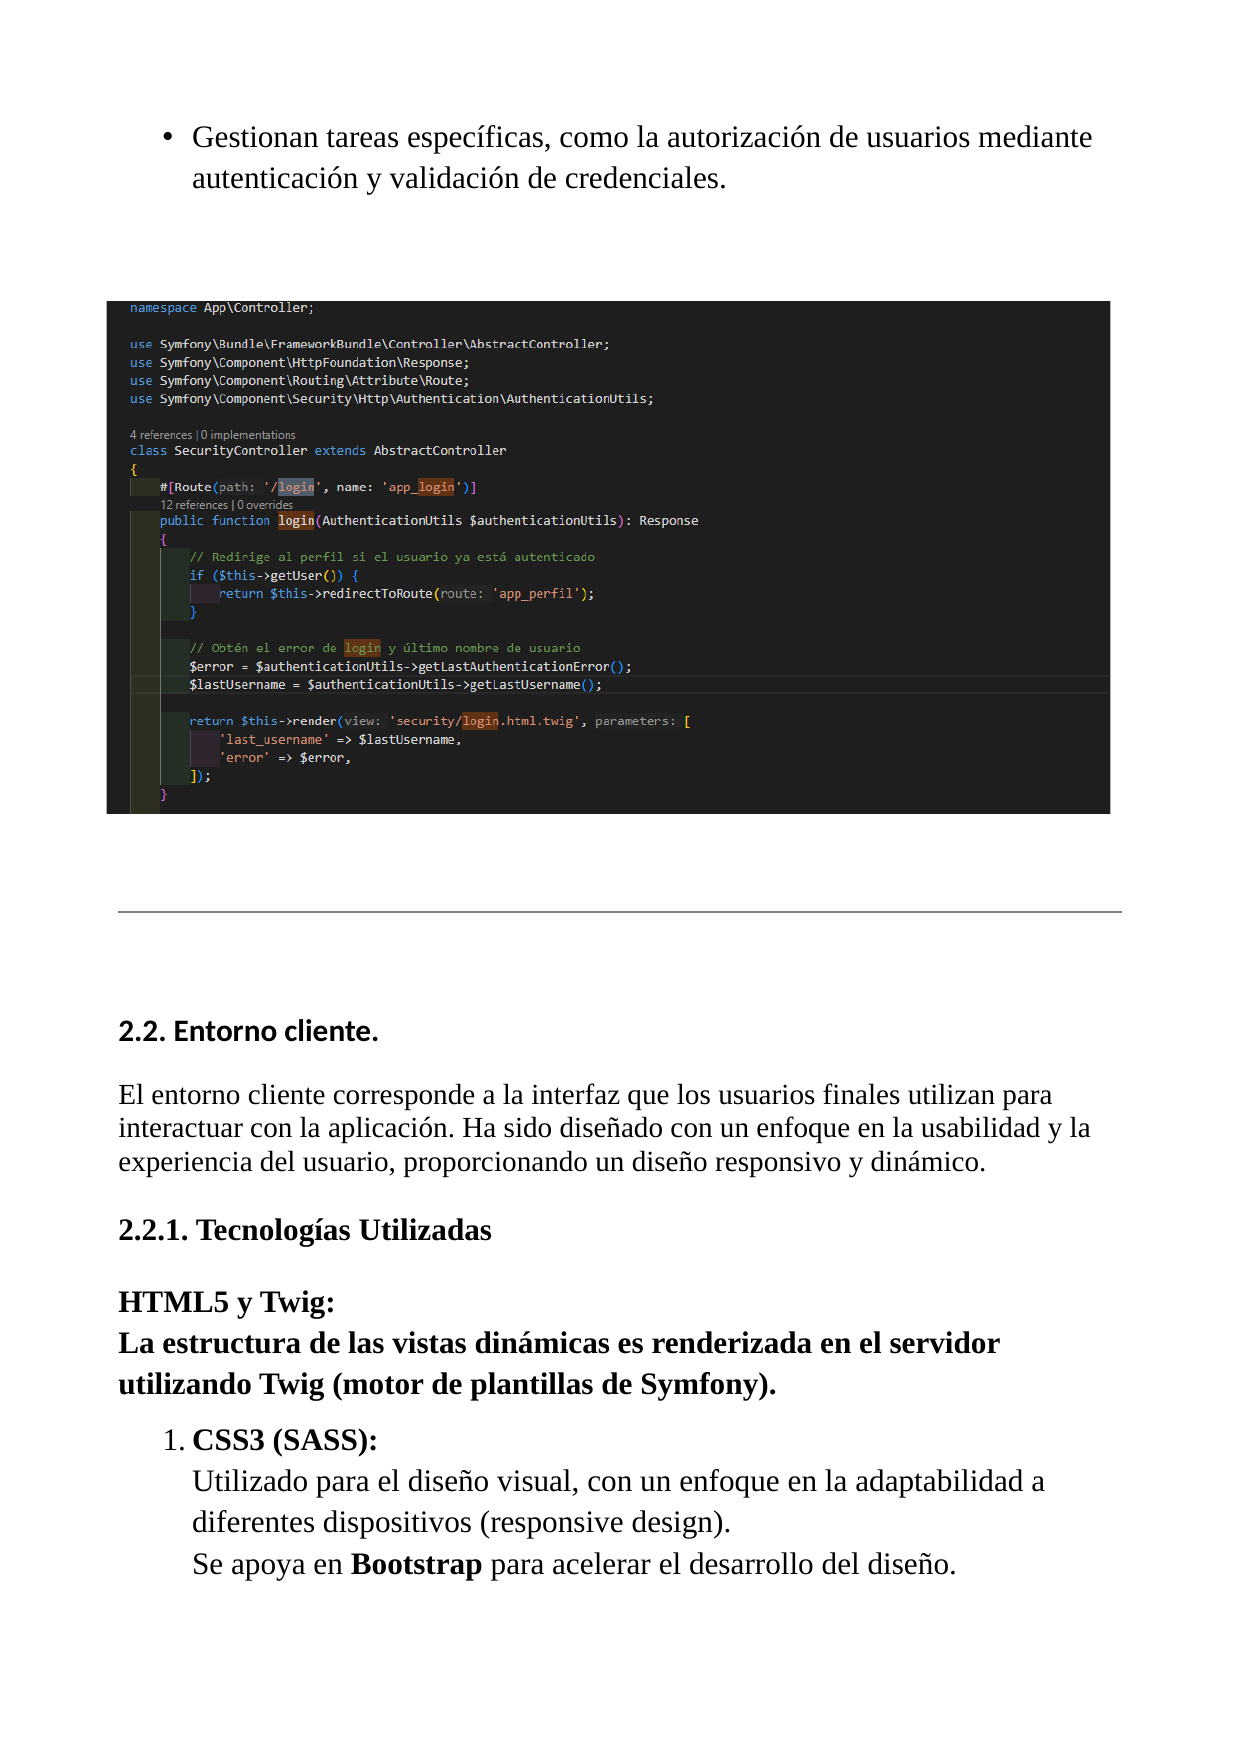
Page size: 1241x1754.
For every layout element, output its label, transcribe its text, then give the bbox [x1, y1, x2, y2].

list CSS3 (SASS): Utilizado para el diseño visual, con un enfoque en la adaptabilidad a diferentes dispositivos (responsive design). Se apoya en Bootstrap para acelerar el desarrollo del diseño. [162, 1421, 1122, 1581]
text HTML5 y Twig: La estructura de las vistas dinámicas es renderizada en el servidor utilizando Twig (motor de plantillas de Symfony). [118, 1283, 1122, 1401]
text 2.2. Entorno cliente. [118, 1011, 1122, 1049]
list Gestionan tareas específicas, como la autorización de usuarios mediante autenticación y validación de credenciales. [162, 118, 1122, 195]
text 2.2.1. Tecnologías Utilizadas [118, 1211, 1122, 1247]
text El entorno cliente corresponde a la interfaz que los usuarios finales utilizan para interactuar con la aplicación. Ha sido diseñado con un enfoque en la usabilidad y la experiencia del usuario, proporcionando un diseño responsivo y dinámico. [118, 1077, 1122, 1177]
picture [106, 301, 1111, 814]
